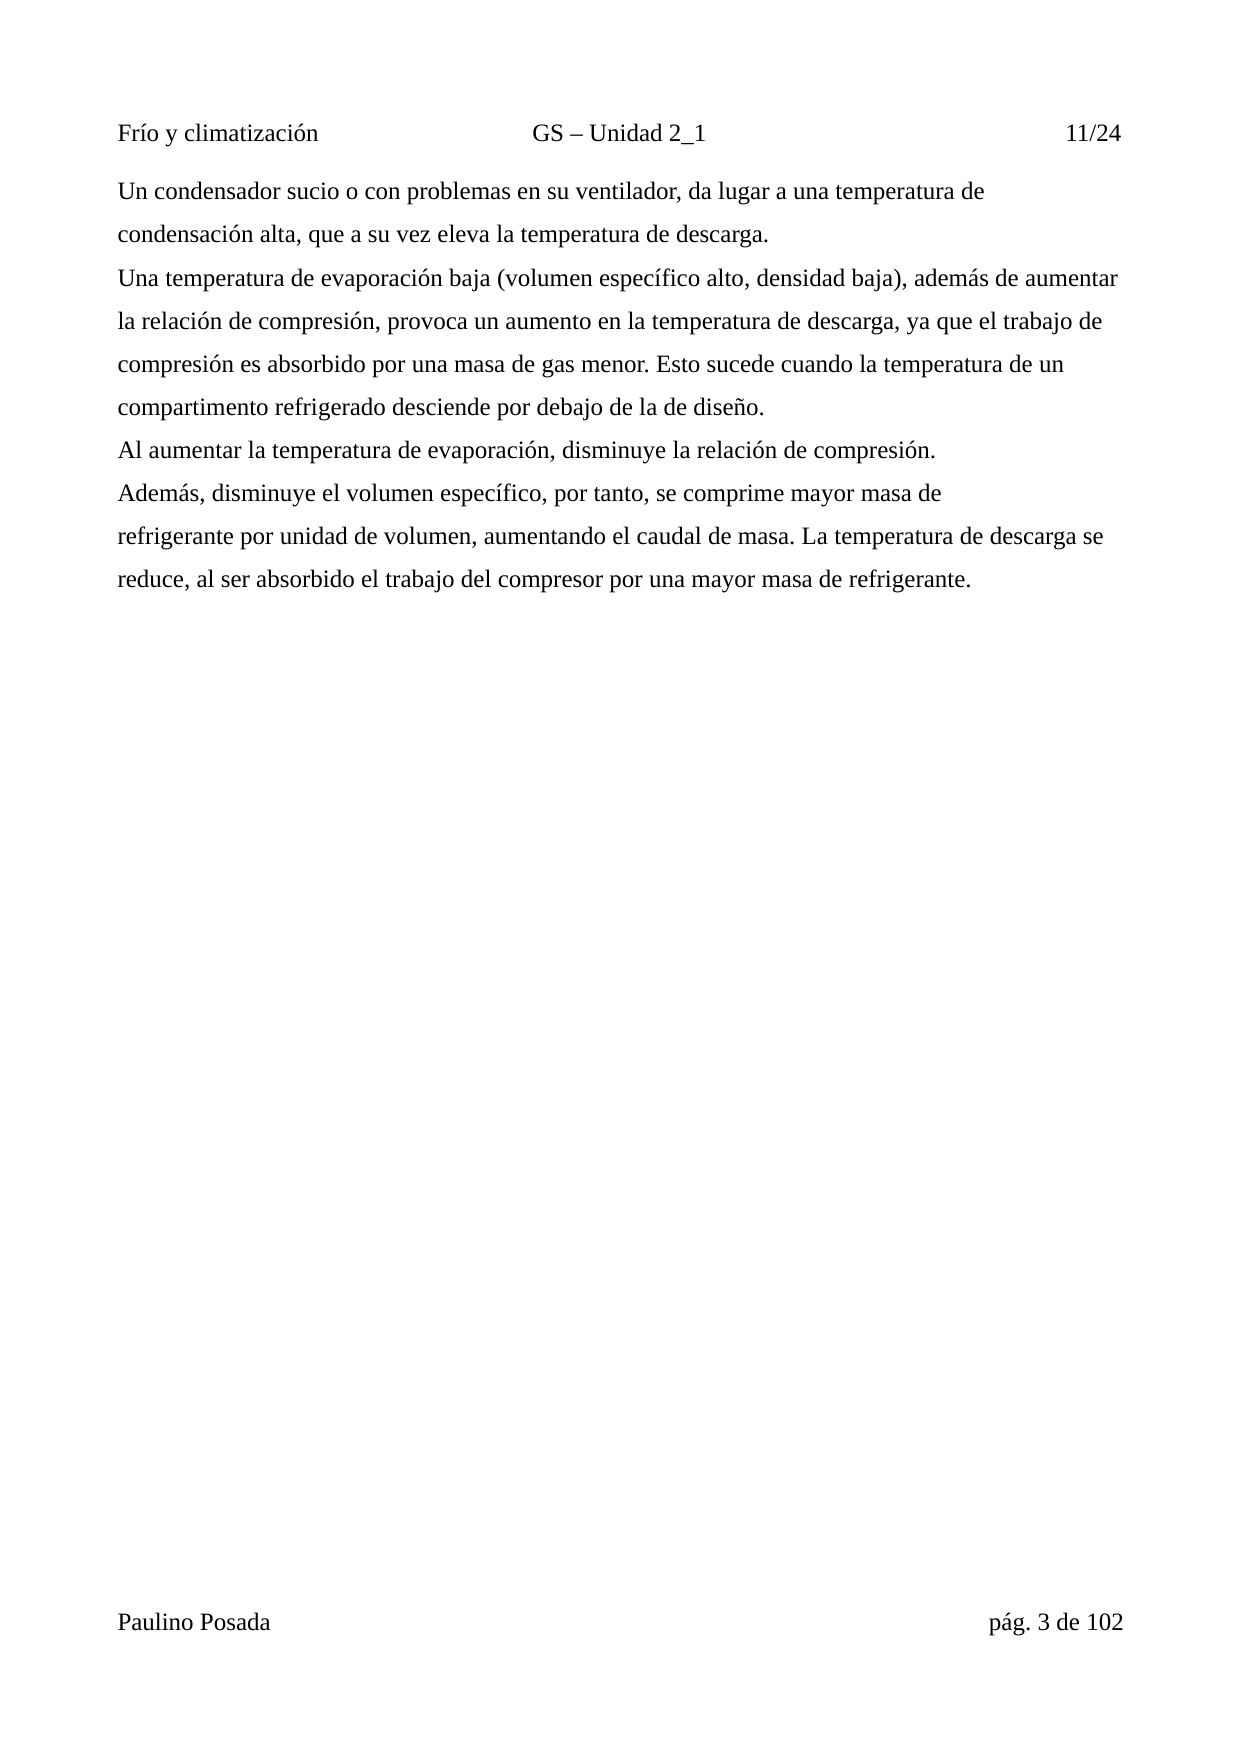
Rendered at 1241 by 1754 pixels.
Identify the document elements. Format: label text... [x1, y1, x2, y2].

text Además, disminuye el volumen específico, por tanto, se comprime mayor masa de [117, 478, 1123, 507]
text refrigerante por unidad de volumen, aumentando el caudal de masa. La temperatura de descarga se reduce, al ser absorbido el trabajo del compresor por una mayor masa de refrigerante. [117, 521, 1123, 593]
text Al aumentar la temperatura de evaporación, disminuye la relación de compresión. [117, 435, 1123, 464]
text Un condensador sucio o con problemas en su ventilador, da lugar a una temperatura de condensación alta, que a su vez eleva la temperatura de descarga. [117, 176, 1123, 248]
text Una temperatura de evaporación baja (volumen específico alto, densidad baja), además de aumentar la relación de compresión, provoca un aumento en la temperatura de descarga, ya que el trabajo de compresión es absorbido por una masa de gas menor. Esto sucede cuando la temperatura de un compartimento refrigerado desciende por debajo de la de diseño. [117, 263, 1123, 421]
